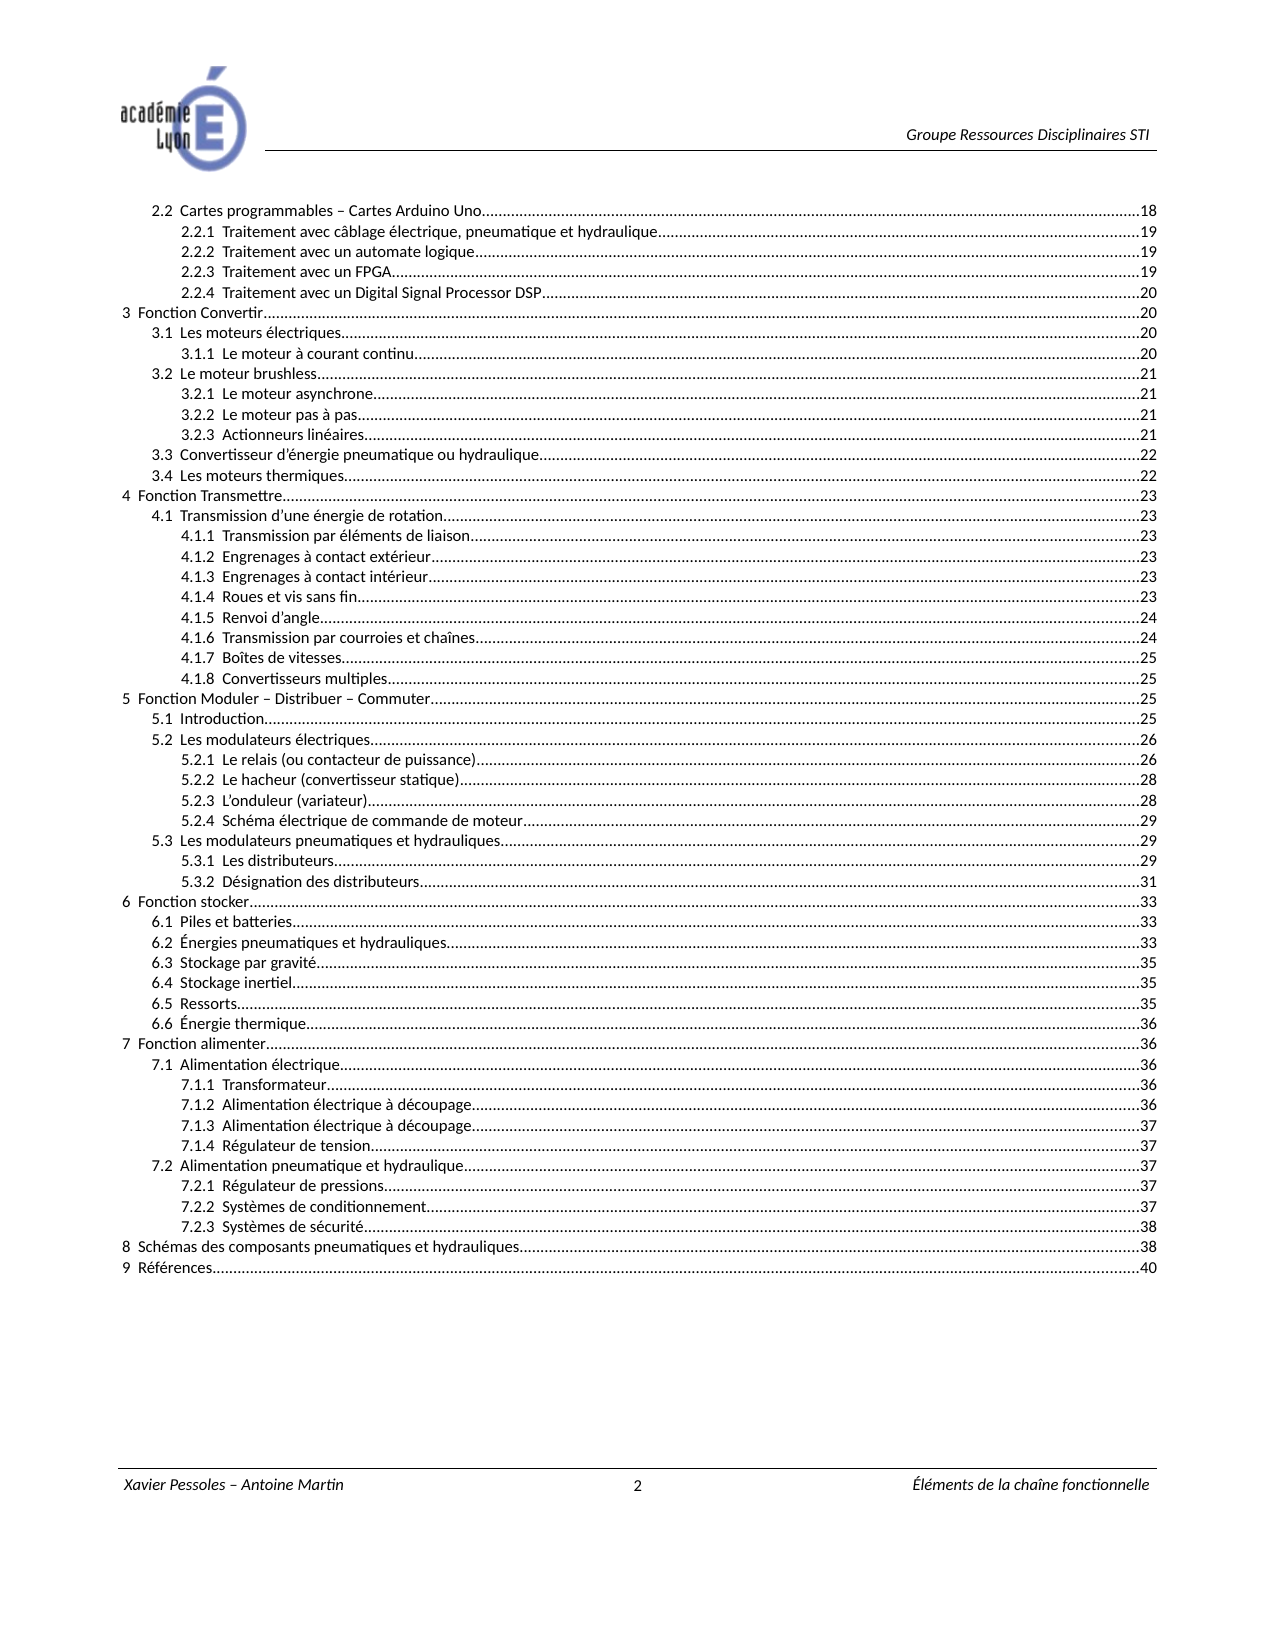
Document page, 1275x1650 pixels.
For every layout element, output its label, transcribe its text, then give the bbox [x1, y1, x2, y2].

text 6.4 Stockage inertiel 35 [148, 973, 1157, 993]
text 2.2.2 Traitement avec un automate logique 19 [177, 241, 1157, 262]
text 7.2 Alimentation pneumatique et hydraulique 37 [148, 1155, 1157, 1176]
text 3 Fonction Convertir 20 [118, 302, 1157, 323]
text 4.1 Transmission d’une énergie de rotation 23 [148, 505, 1157, 526]
text 3.2.1 Le moteur asynchrone 21 [177, 383, 1157, 404]
text 3.2 Le moteur brushless 21 [148, 363, 1157, 383]
text 2.2.1 Traitement avec câblage électrique, pneumatique et hydraulique 19 [177, 221, 1157, 241]
text 7.1.4 Régulateur de tension 37 [177, 1135, 1157, 1155]
text 6.2 Énergies pneumatiques et hydrauliques 33 [148, 932, 1157, 952]
text 4.1.4 Roues et vis sans fin 23 [177, 587, 1157, 607]
text 3.3 Convertisseur d’énergie pneumatique ou hydraulique 22 [148, 444, 1157, 465]
text 4.1.5 Renvoi d’angle 24 [177, 607, 1157, 627]
text 5.2.3 L’onduleur (variateur) 28 [177, 790, 1157, 810]
text 6.5 Ressorts 35 [148, 993, 1157, 1013]
text 5.2.1 Le relais (ou contacteur de puissance) 26 [177, 749, 1157, 769]
text 4.1.8 Convertisseurs multiples 25 [177, 668, 1157, 688]
text 4.1.6 Transmission par courroies et chaînes 24 [177, 627, 1157, 648]
text 3.2.3 Actionneurs linéaires 21 [177, 424, 1157, 444]
text 8 Schémas des composants pneumatiques et hydrauliques 38 [118, 1237, 1157, 1257]
text 4 Fonction Transmettre 23 [118, 485, 1157, 505]
text 6.1 Piles et batteries 33 [148, 912, 1157, 932]
text 2.2.3 Traitement avec un FPGA 19 [177, 262, 1157, 282]
text 5 Fonction Moduler – Distribuer – Commuter 25 [118, 688, 1157, 708]
text 7 Fonction alimenter 36 [118, 1033, 1157, 1054]
text 5.1 Introduction 25 [148, 708, 1157, 729]
text 7.1 Alimentation électrique 36 [148, 1054, 1157, 1074]
text 3.2.2 Le moteur pas à pas 21 [177, 404, 1157, 424]
text 6.3 Stockage par gravité 35 [148, 952, 1157, 973]
text 5.3.2 Désignation des distributeurs 31 [177, 871, 1157, 891]
text 4.1.2 Engrenages à contact extérieur 23 [177, 546, 1157, 566]
text 7.1.3 Alimentation électrique à découpage 37 [177, 1115, 1157, 1135]
text 3.1 Les moteurs électriques 20 [148, 323, 1157, 343]
text 5.2.4 Schéma électrique de commande de moteur 29 [177, 810, 1157, 830]
text 4.1.3 Engrenages à contact intérieur 23 [177, 566, 1157, 587]
text 7.1.2 Alimentation électrique à découpage 36 [177, 1094, 1157, 1115]
text 5.2 Les modulateurs électriques 26 [148, 729, 1157, 749]
picture [121, 66, 247, 173]
text 9 Références 40 [118, 1257, 1157, 1277]
text 5.3.1 Les distributeurs 29 [177, 851, 1157, 871]
text 2.2.4 Traitement avec un Digital Signal Processor DSP 20 [177, 282, 1157, 302]
text 3.4 Les moteurs thermiques 22 [148, 465, 1157, 485]
text 4.1.7 Boîtes de vitesses 25 [177, 648, 1157, 668]
text 7.2.2 Systèmes de conditionnement 37 [177, 1196, 1157, 1216]
text 7.2.3 Systèmes de sécurité 38 [177, 1216, 1157, 1237]
text 7.2.1 Régulateur de pressions 37 [177, 1176, 1157, 1196]
text 5.3 Les modulateurs pneumatiques et hydrauliques 29 [148, 830, 1157, 851]
text 7.1.1 Transformateur 36 [177, 1074, 1157, 1094]
text 5.2.2 Le hacheur (convertisseur statique) 28 [177, 769, 1157, 790]
text 6 Fonction stocker 33 [118, 891, 1157, 912]
text 3.1.1 Le moteur à courant continu 20 [177, 343, 1157, 363]
text 4.1.1 Transmission par éléments de liaison 23 [177, 526, 1157, 546]
text 2.2 Cartes programmables – Cartes Arduino Uno 18 [148, 201, 1157, 221]
text 6.6 Énergie thermique 36 [148, 1013, 1157, 1033]
